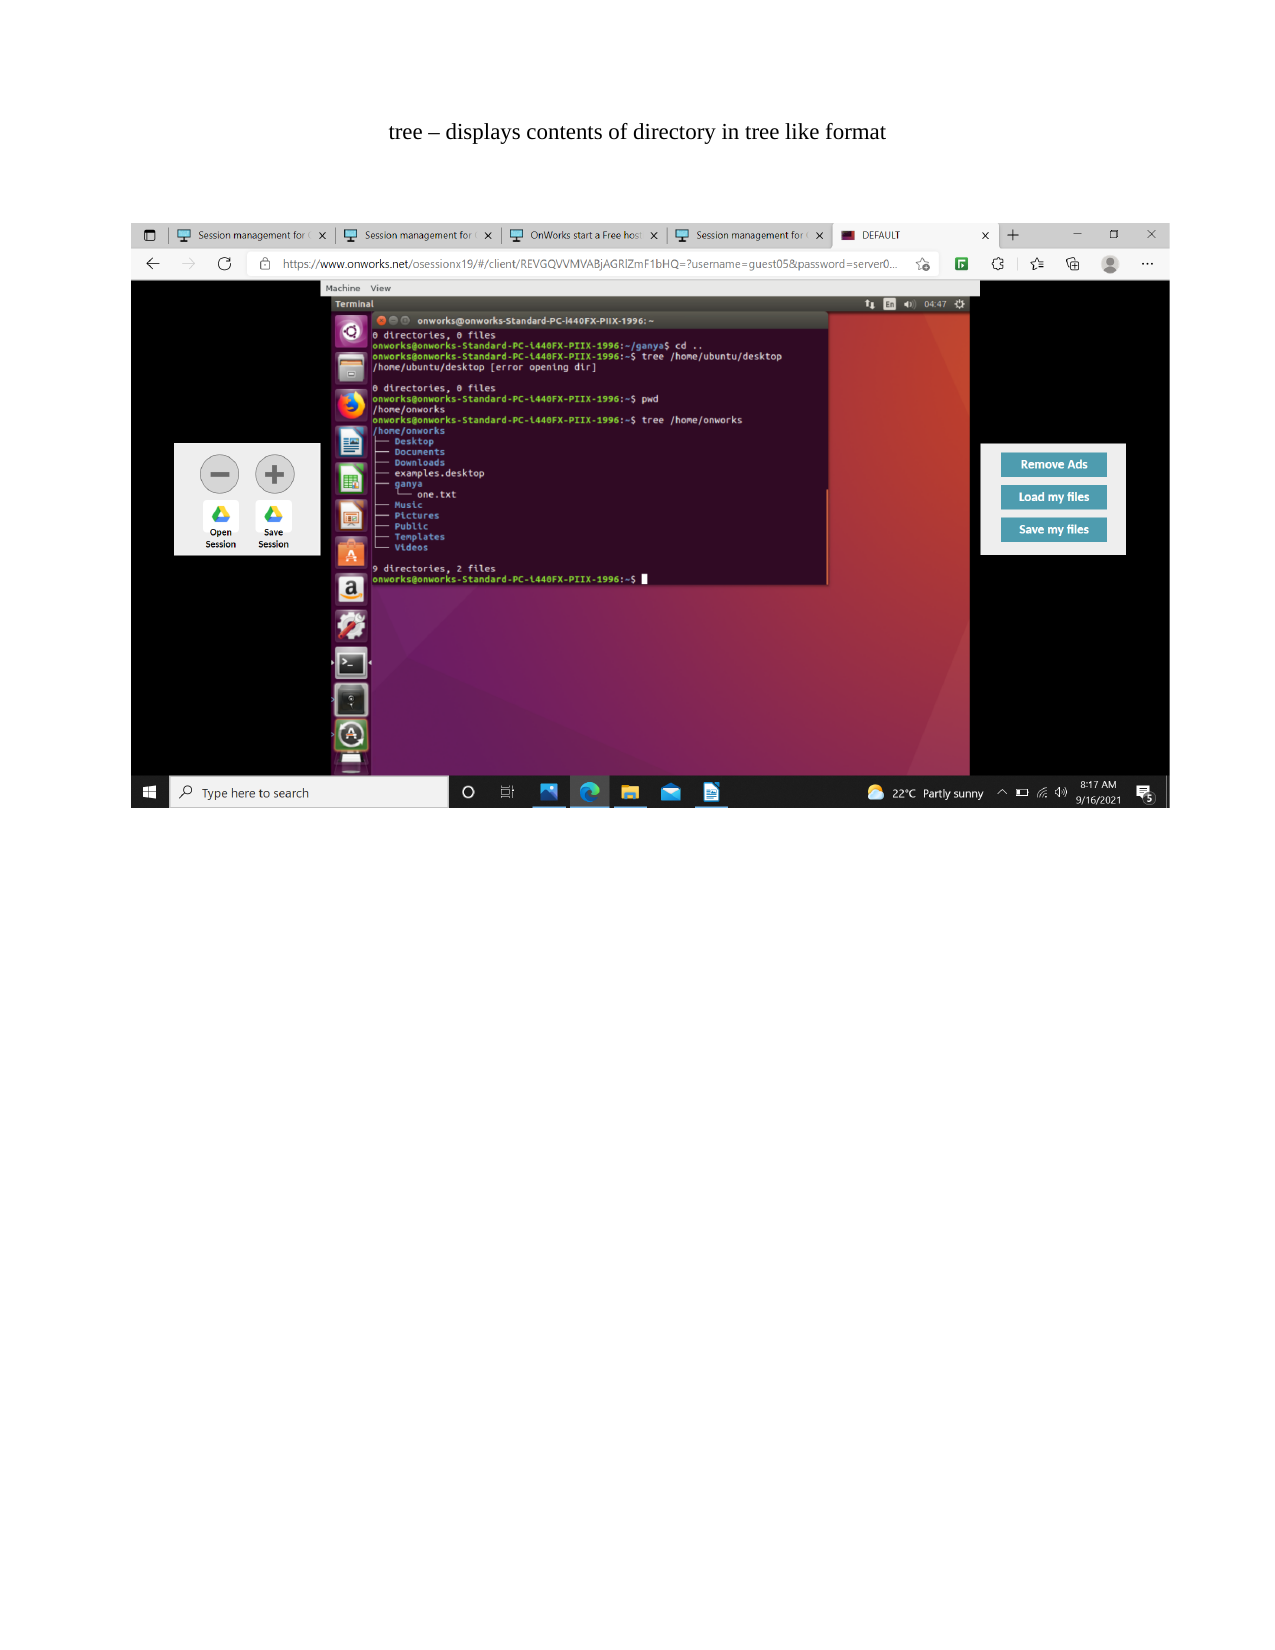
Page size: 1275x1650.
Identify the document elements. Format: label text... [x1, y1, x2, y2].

text tree – displays contents of directory in tree like format [118, 118, 1157, 144]
